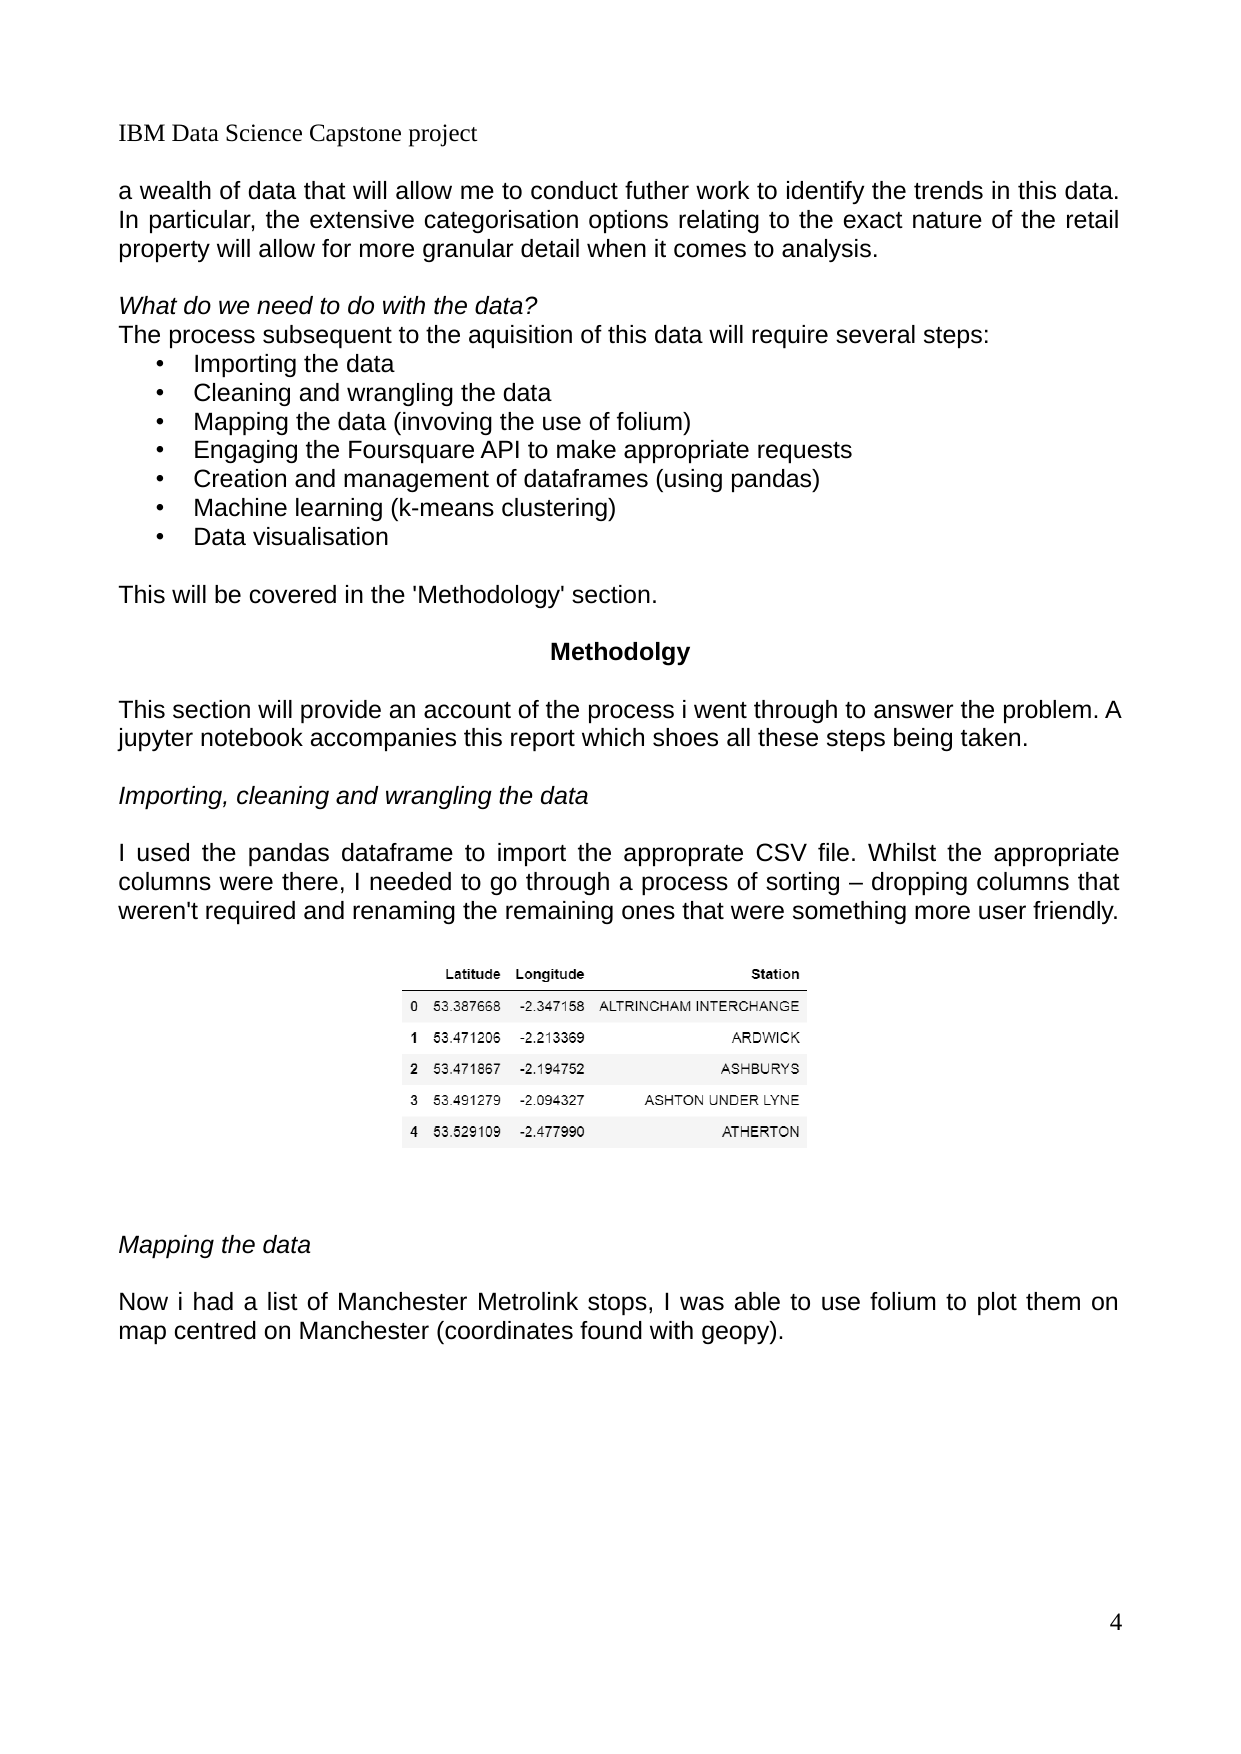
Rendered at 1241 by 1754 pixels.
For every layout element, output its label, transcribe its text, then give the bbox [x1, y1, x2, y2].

text The process subsequent to the aquisition of this data will require several steps: [118, 320, 1122, 349]
list Data visualisation [156, 522, 1122, 551]
text This will be covered in the 'Methodology' section. [118, 579, 1122, 608]
text This section will provide an account of the process i went through to answer the problem. A jupyter notebook accompanies this report which shoes all these steps being taken. [118, 694, 1122, 752]
list Machine learning (k-means clustering) [156, 493, 1122, 522]
text I used the pandas dataframe to import the approprate CSV file. Whilst the appropriate columns were there, I needed to go through a process of sorting – dropping columns that weren't required and renaming the remaining ones that were something more user friendly. [118, 838, 1122, 924]
list Creation and management of dataframes (using pandas) [156, 464, 1122, 493]
text What do we need to do with the data? [118, 291, 1122, 320]
list Importing the data [156, 349, 1122, 378]
text Now i had a list of Manchester Metrolink stops, I was able to use folium to plot them on map centred on Manchester (coordinates found with geopy). [118, 1287, 1122, 1344]
text Mapping the data [118, 1229, 1122, 1258]
list Mapping the data (invoving the use of folium) [156, 407, 1122, 435]
list Engaging the Foursquare API to make appropriate requests [156, 435, 1122, 464]
text Importing, cleaning and wrangling the data [118, 781, 1122, 809]
text Methodolgy [118, 637, 1122, 666]
list Cleaning and wrangling the data [156, 378, 1122, 407]
text a wealth of data that will allow me to conduct futher work to identify the trends in this data. In particular, the extensive categorisation options relating to the exact nature of the retail property will allow for more granular detail when it comes to analysis. [118, 176, 1122, 263]
